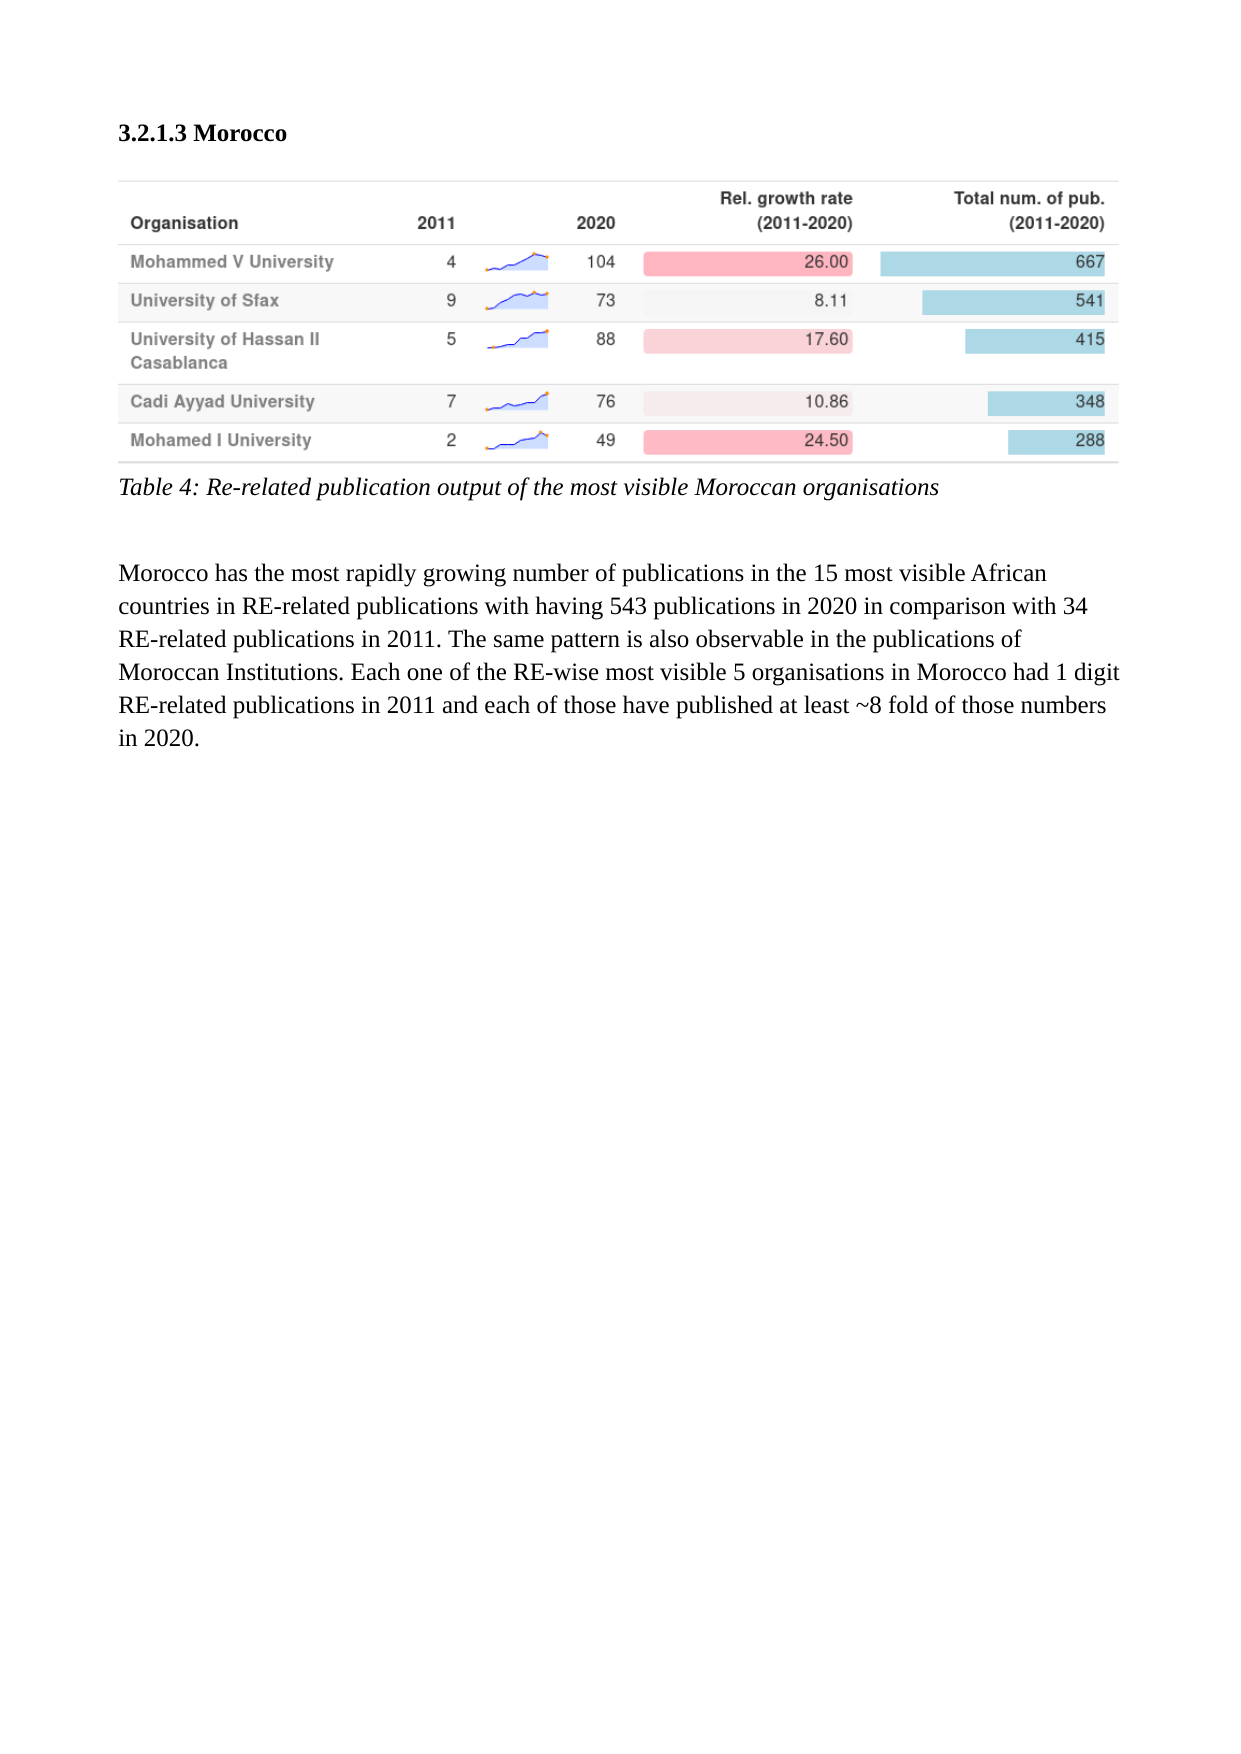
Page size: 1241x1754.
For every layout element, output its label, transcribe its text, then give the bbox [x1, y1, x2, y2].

picture [118, 171, 1123, 472]
text Table 4: Re-related publication output of the most visible Moroccan organisations [118, 472, 1122, 501]
subtitle 3.2.1.3 Morocco [118, 118, 1122, 147]
text Morocco has the most rapidly growing number of publications in the 15 most visible African countries in RE-related publications with having 543 publications in 2020 in comparison with 34 RE-related publications in 2011. The same pattern is also observable in the publications of Moroccan Institutions. Each one of the RE-wise most visible 5 organisations in Morocco had 1 digit RE-related publications in 2011 and each of those have published at least ~8 fold of those numbers in 2020. [118, 558, 1122, 752]
